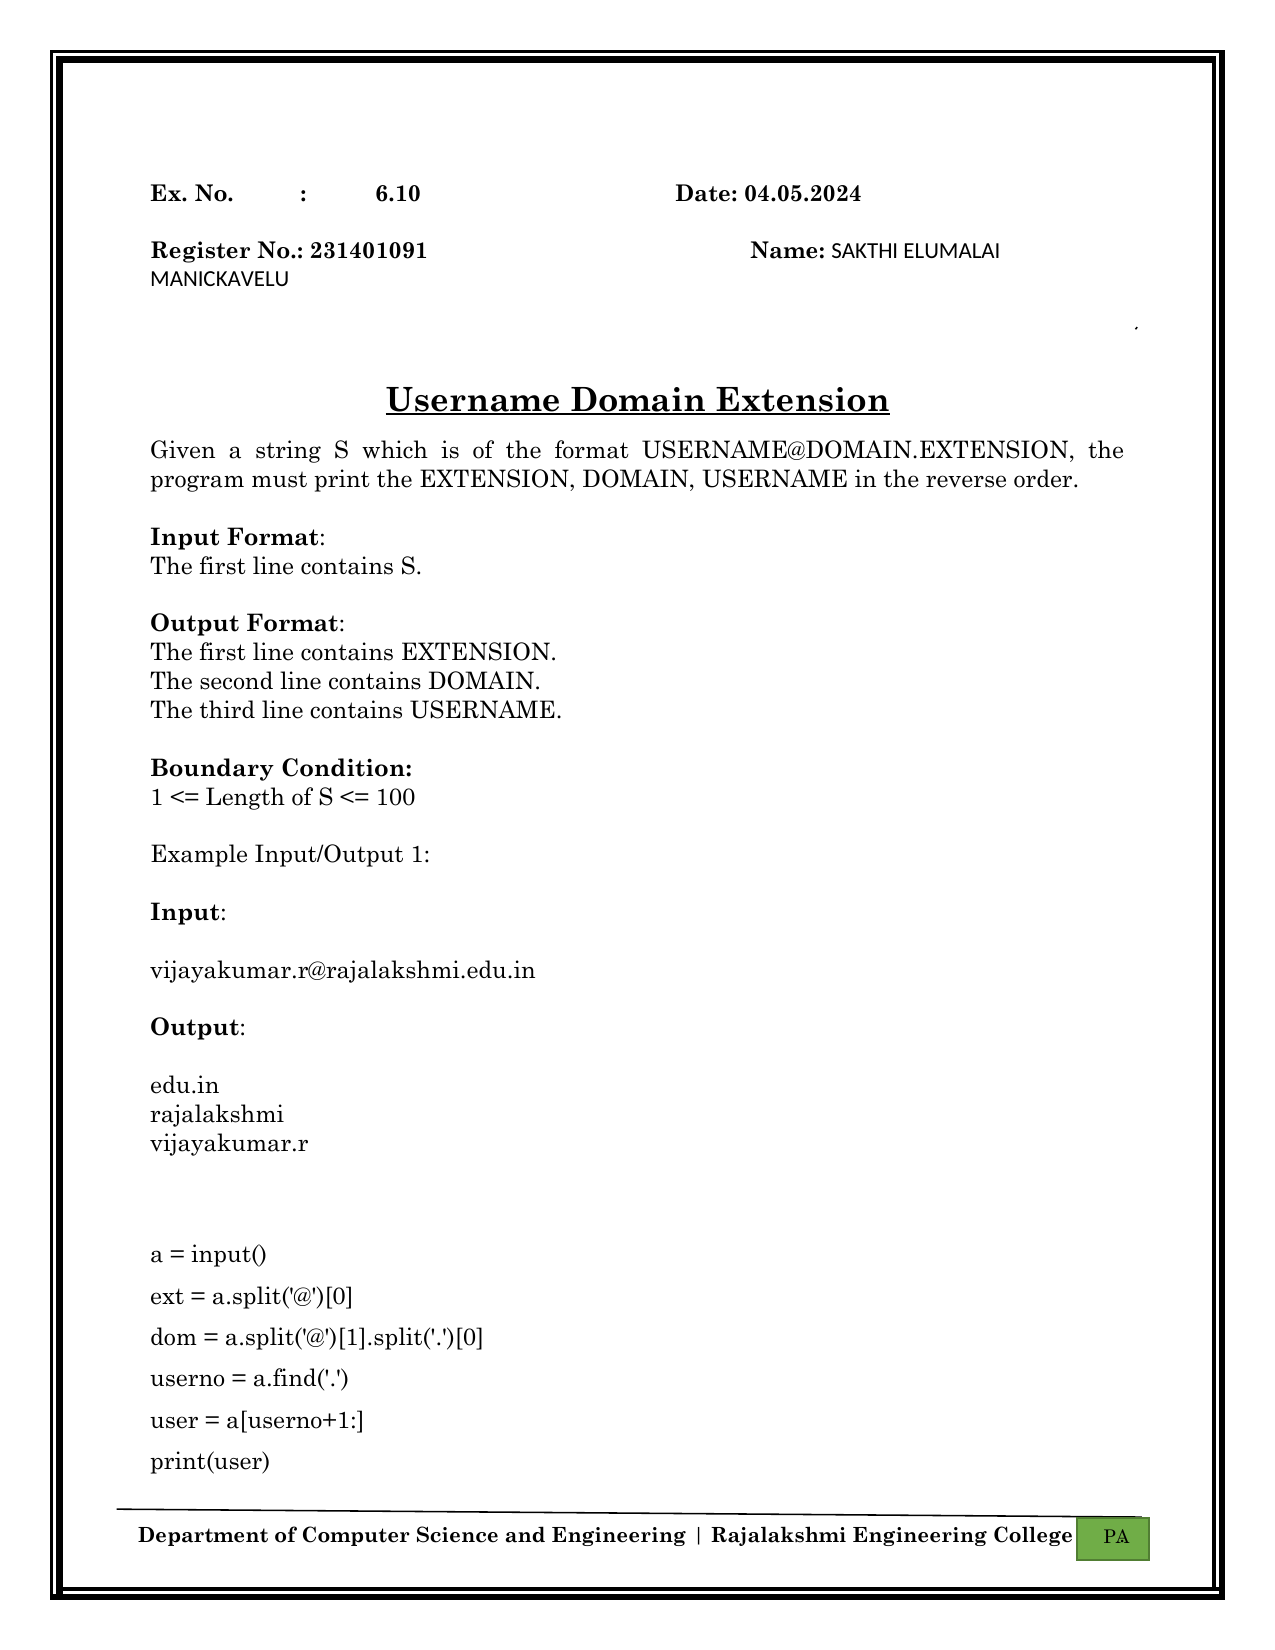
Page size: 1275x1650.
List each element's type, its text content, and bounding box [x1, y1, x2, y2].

text Example Input/Output 1: [150, 839, 1125, 868]
text The first line contains S. [150, 550, 1125, 579]
text Boundary Condition: [150, 752, 1125, 781]
text vijayakumar.r [150, 1127, 1125, 1156]
text userno = a.find('.') [150, 1363, 1125, 1392]
text dom = a.split('@')[1].split('.')[0] [150, 1322, 1125, 1351]
text The second line contains DOMAIN. [150, 666, 1125, 695]
text Register No.: 231401091 Name: SAKTHI ELUMALAI MANICKAVELU [150, 236, 1125, 292]
text rajalakshmi [150, 1099, 1125, 1127]
text The first line contains EXTENSION. [150, 637, 1125, 666]
text vijayakumar.r@rajalakshmi.edu.in [150, 954, 1125, 983]
text Input: [150, 897, 1125, 926]
text user = a[userno+1:] [150, 1404, 1125, 1433]
text print(user) [150, 1446, 1125, 1475]
text a = input() [150, 1239, 1125, 1268]
text Input Format: [150, 522, 1125, 550]
text edu.in [150, 1070, 1125, 1099]
text Given a string S which is of the format USERNAME@DOMAIN.EXTENSION, the program must print the EXTENSION, DOMAIN, USERNAME in the reverse order. [150, 435, 1125, 493]
text Output: [150, 1012, 1125, 1041]
text Output Format: [150, 608, 1125, 637]
text Username Domain Extension [150, 378, 1125, 418]
text ext = a.split('@')[0] [150, 1280, 1125, 1309]
text The third line contains USERNAME. [150, 695, 1125, 723]
text 1 <= Length of S <= 100 [150, 781, 1125, 810]
text Ex. No. : 6.10 Date: 04.05.2024 [150, 179, 1125, 207]
